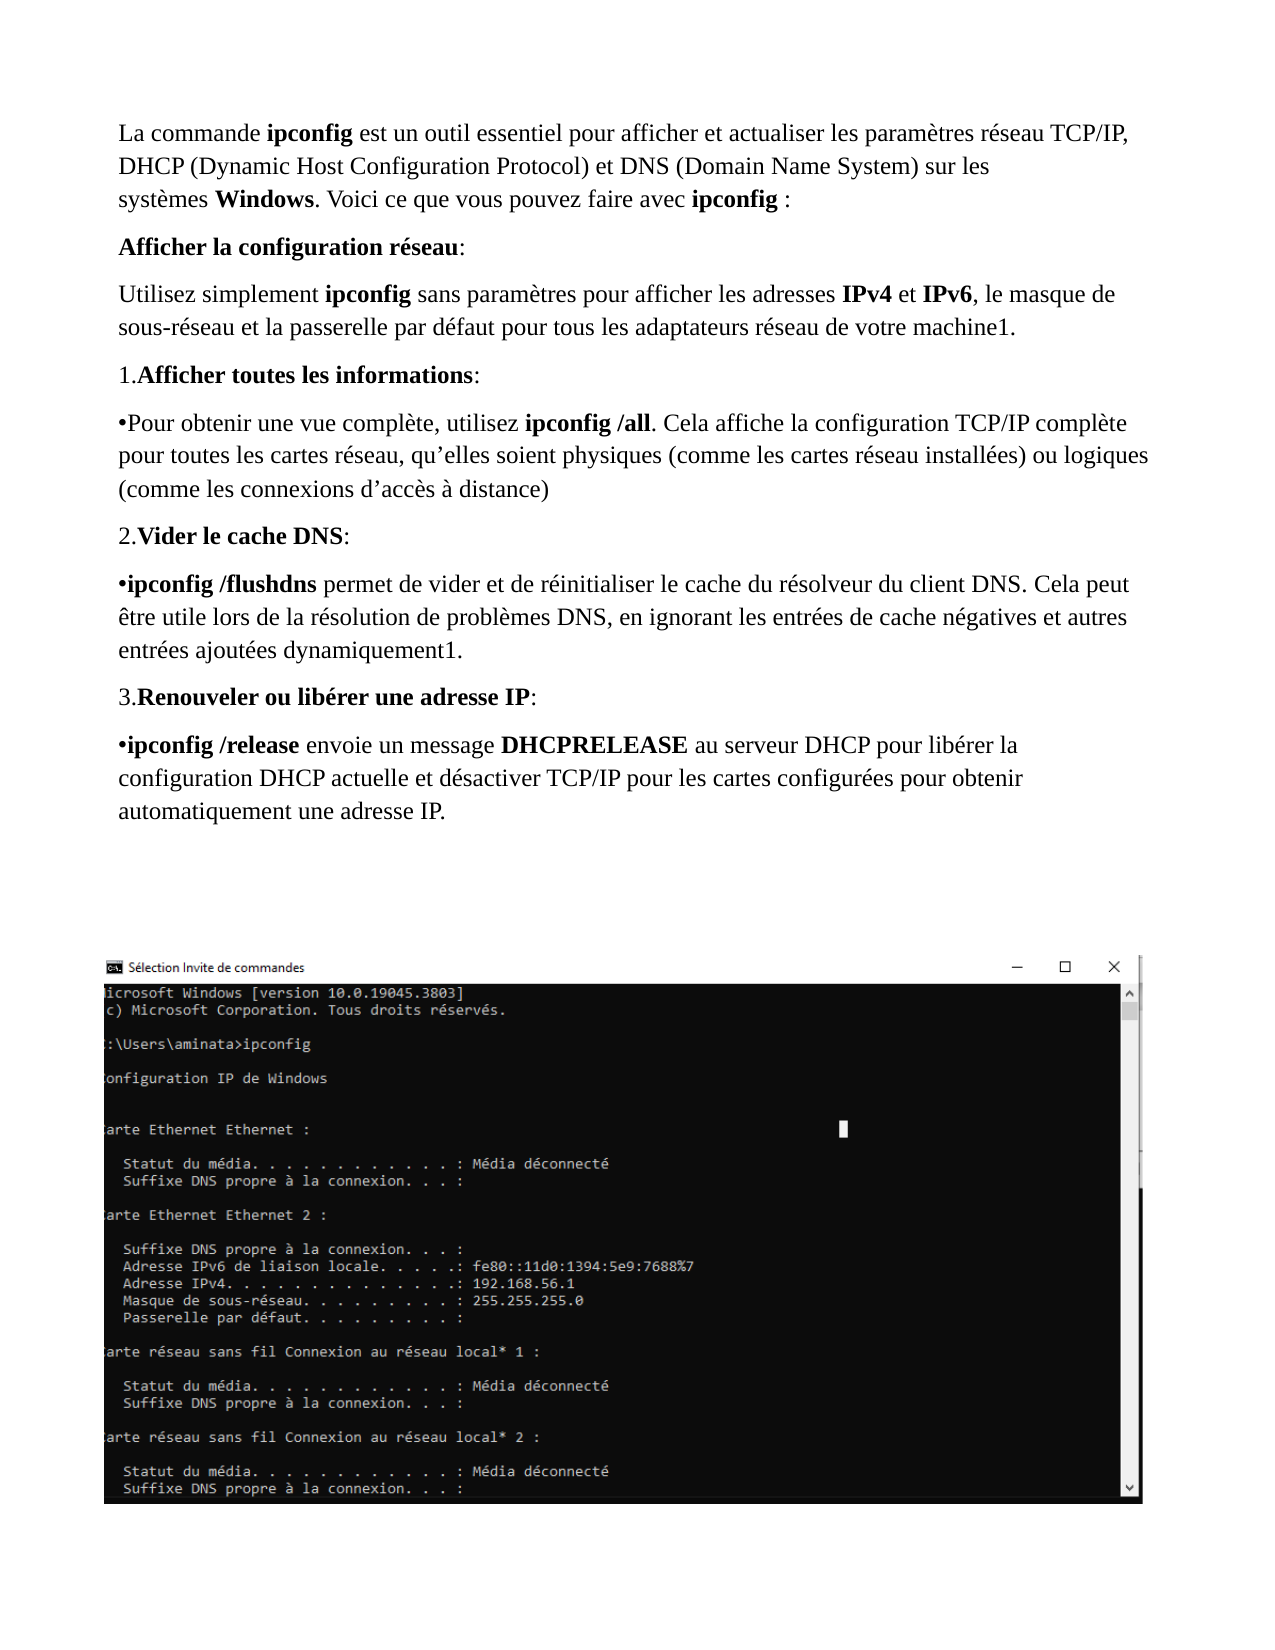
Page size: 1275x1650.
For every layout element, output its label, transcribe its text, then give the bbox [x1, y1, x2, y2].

list Vider le cache DNS: [118, 521, 1157, 550]
list Renouveler ou libérer une adresse IP: [118, 682, 1157, 711]
list Pour obtenir une vue complète, utilisez ipconfig /all. Cela affiche la configuration TCP/IP complète pour toutes les cartes réseau, qu’elles soient physiques (comme les cartes réseau installées) ou logiques (comme les connexions d’accès à distance) [118, 408, 1157, 502]
list Afficher la configuration réseau: [118, 232, 1157, 261]
text Utilisez simplement ipconfig sans paramètres pour afficher les adresses IPv4 et IPv6, le masque de sous-réseau et la passerelle par défaut pour tous les adaptateurs réseau de votre machine1. [118, 279, 1157, 341]
picture [104, 955, 1143, 1504]
list Afficher toutes les informations: [118, 360, 1157, 389]
text La commande ipconfig est un outil essentiel pour afficher et actualiser les paramètres réseau TCP/IP, DHCP (Dynamic Host Configuration Protocol) et DNS (Domain Name System) sur les systèmes Windows. Voici ce que vous pouvez faire avec ipconfig : [118, 118, 1157, 213]
list ipconfig /release envoie un message DHCPRELEASE au serveur DHCP pour libérer la configuration DHCP actuelle et désactiver TCP/IP pour les cartes configurées pour obtenir automatiquement une adresse IP. [118, 730, 1157, 825]
list ipconfig /flushdns permet de vider et de réinitialiser le cache du résolveur du client DNS. Cela peut être utile lors de la résolution de problèmes DNS, en ignorant les entrées de cache négatives et autres entrées ajoutées dynamiquement1. [118, 569, 1157, 664]
